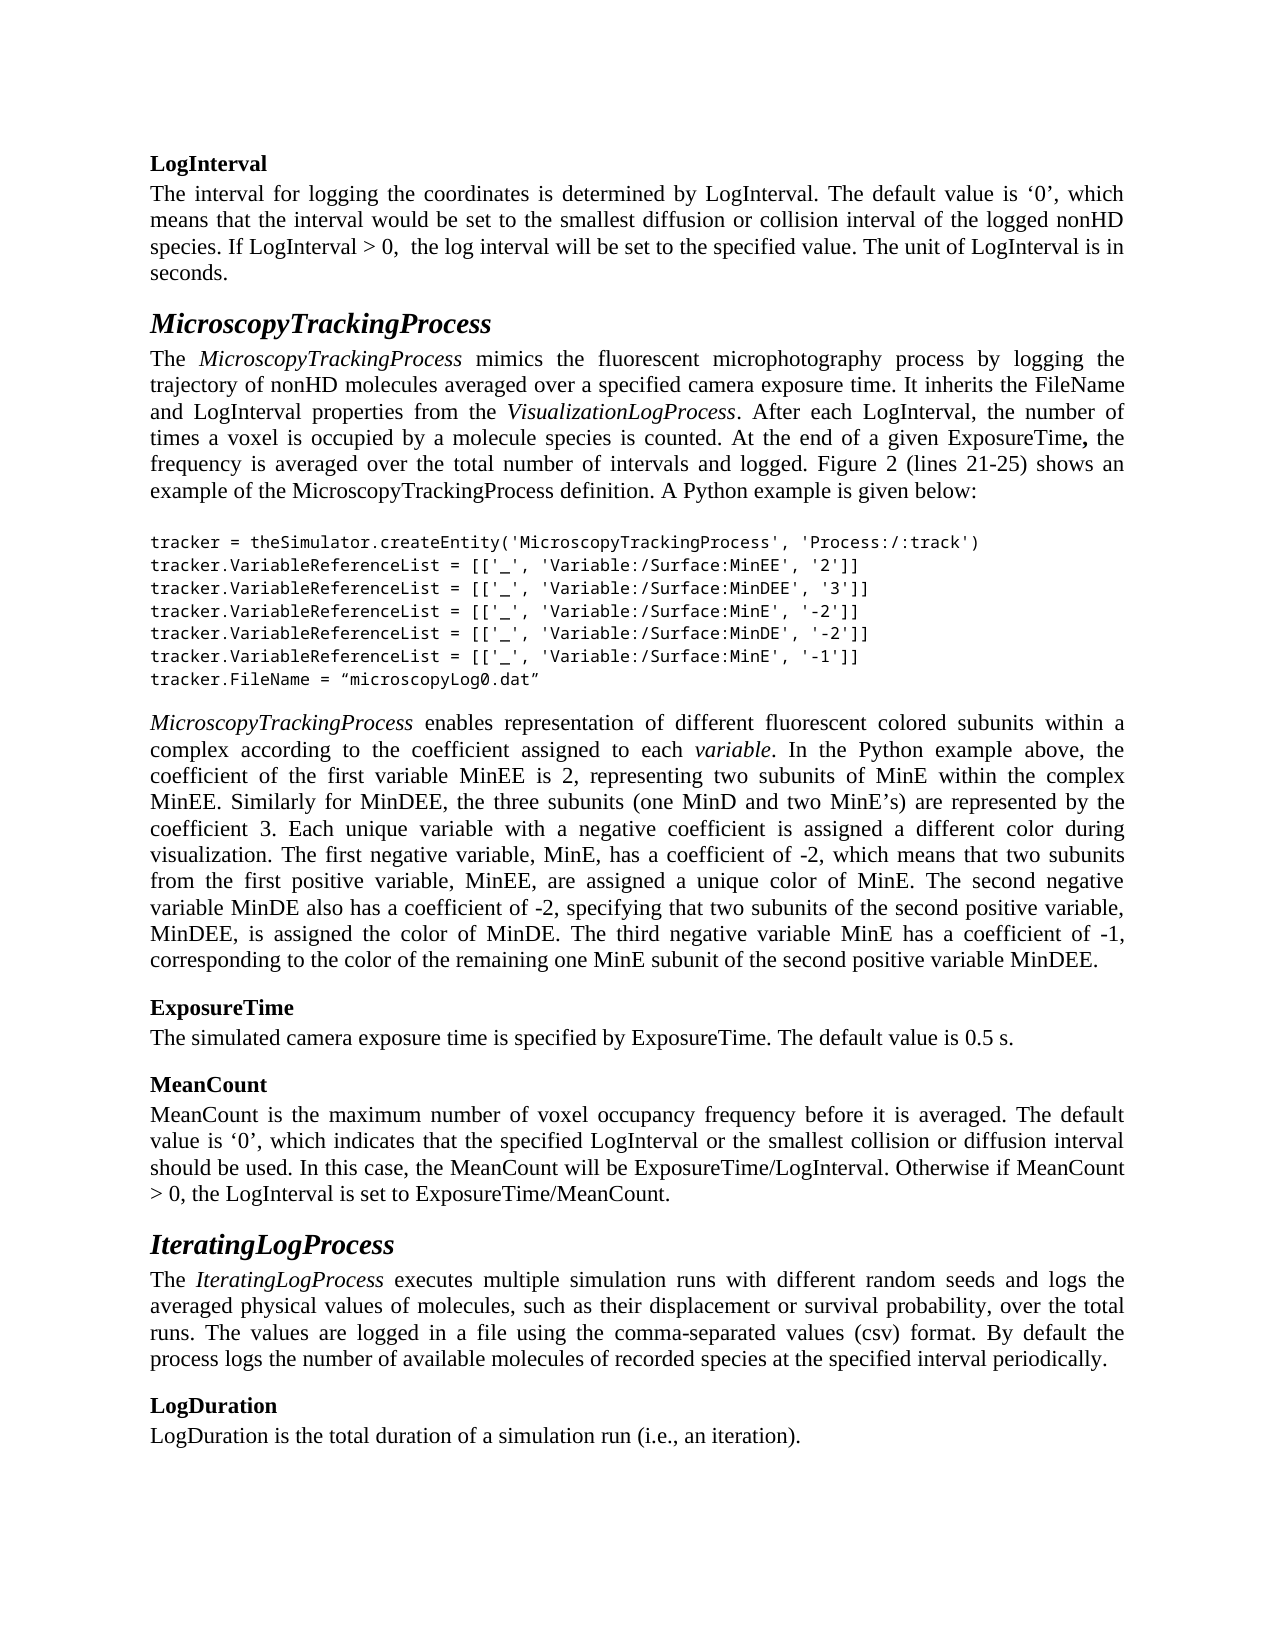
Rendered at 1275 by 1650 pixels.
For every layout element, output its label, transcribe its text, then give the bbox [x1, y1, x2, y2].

text tracker.VariableReferenceList = [['_', 'Variable:/Surface:MinEE', '2']] [150, 554, 1125, 577]
text The interval for logging the coordinates is determined by LogInterval. The default value is ‘0’, which means that the interval would be set to the smallest diffusion or collision interval of the logged nonHD species. If LogInterval > 0, the log interval will be set to the specified value. The unit of LogInterval is in seconds. [150, 180, 1125, 286]
subtitle MeanCount [150, 1071, 1125, 1097]
subtitle LogInterval [150, 150, 1125, 176]
text tracker.VariableReferenceList = [['_', 'Variable:/Surface:MinE', '-2']] [150, 599, 1125, 622]
subtitle MicroscopyTrackingProcess [150, 306, 1125, 340]
text tracker.VariableReferenceList = [['_', 'Variable:/Surface:MinDE', '-2']] [150, 622, 1125, 645]
subtitle LogDuration [150, 1392, 1125, 1419]
subtitle ExposureTime [150, 994, 1125, 1020]
text MicroscopyTrackingProcess enables representation of different fluorescent colored subunits within a complex according to the coefficient assigned to each variable. In the Python example above, the coefficient of the first variable MinEE is 2, representing two subunits of MinE within the complex MinEE. Similarly for MinDEE, the three subunits (one MinD and two MinE’s) are represented by the coefficient 3. Each unique variable with a negative coefficient is assigned a different color during visualization. The first negative variable, MinE, has a coefficient of -2, which means that two subunits from the first positive variable, MinEE, are assigned a unique color of MinE. The second negative variable MinDE also has a coefficient of -2, specifying that two subunits of the second positive variable, MinDEE, is assigned the color of MinDE. The third negative variable MinE has a coefficient of -1, corresponding to the color of the remaining one MinE subunit of the second positive variable MinDEE. [150, 709, 1125, 973]
text The IteratingLogProcess executes multiple simulation runs with different random seeds and logs the averaged physical values of molecules, such as their displacement or survival probability, over the total runs. The values are logged in a file using the comma-separated values (csv) format. By default the process logs the number of available molecules of recorded species at the specified interval periodically. [150, 1266, 1125, 1371]
text MeanCount is the maximum number of voxel occupancy frequency before it is averaged. The default value is ‘0’, which indicates that the specified LogInterval or the smallest collision or diffusion interval should be used. In this case, the MeanCount will be ExposureTime/LogInterval. Otherwise if MeanCount > 0, the LogInterval is set to ExposureTime/MeanCount. [150, 1101, 1125, 1207]
text tracker.VariableReferenceList = [['_', 'Variable:/Surface:MinE', '-1']] [150, 645, 1125, 667]
text The simulated camera exposure time is specified by ExposureTime. The default value is 0.5 s. [150, 1024, 1125, 1050]
text tracker.FileName = “microscopyLog0.dat” [150, 667, 1125, 690]
text tracker = theSimulator.createEntity('MicroscopyTrackingProcess', 'Process:/:track') [150, 531, 1125, 554]
text LogDuration is the total duration of a simulation run (i.e., an iteration). [150, 1422, 1125, 1449]
subtitle IteratingLogProcess [150, 1227, 1125, 1261]
text The MicroscopyTrackingProcess mimics the fluorescent microphotography process by logging the trajectory of nonHD molecules averaged over a specified camera exposure time. It inherits the FileName and LogInterval properties from the VisualizationLogProcess. After each LogInterval, the number of times a voxel is occupied by a molecule species is counted. At the end of a given ExposureTime, the frequency is averaged over the total number of intervals and logged. Figure 2 (lines 21-25) shows an example of the MicroscopyTrackingProcess definition. A Python example is given below: [150, 345, 1125, 503]
text tracker.VariableReferenceList = [['_', 'Variable:/Surface:MinDEE', '3']] [150, 577, 1125, 599]
